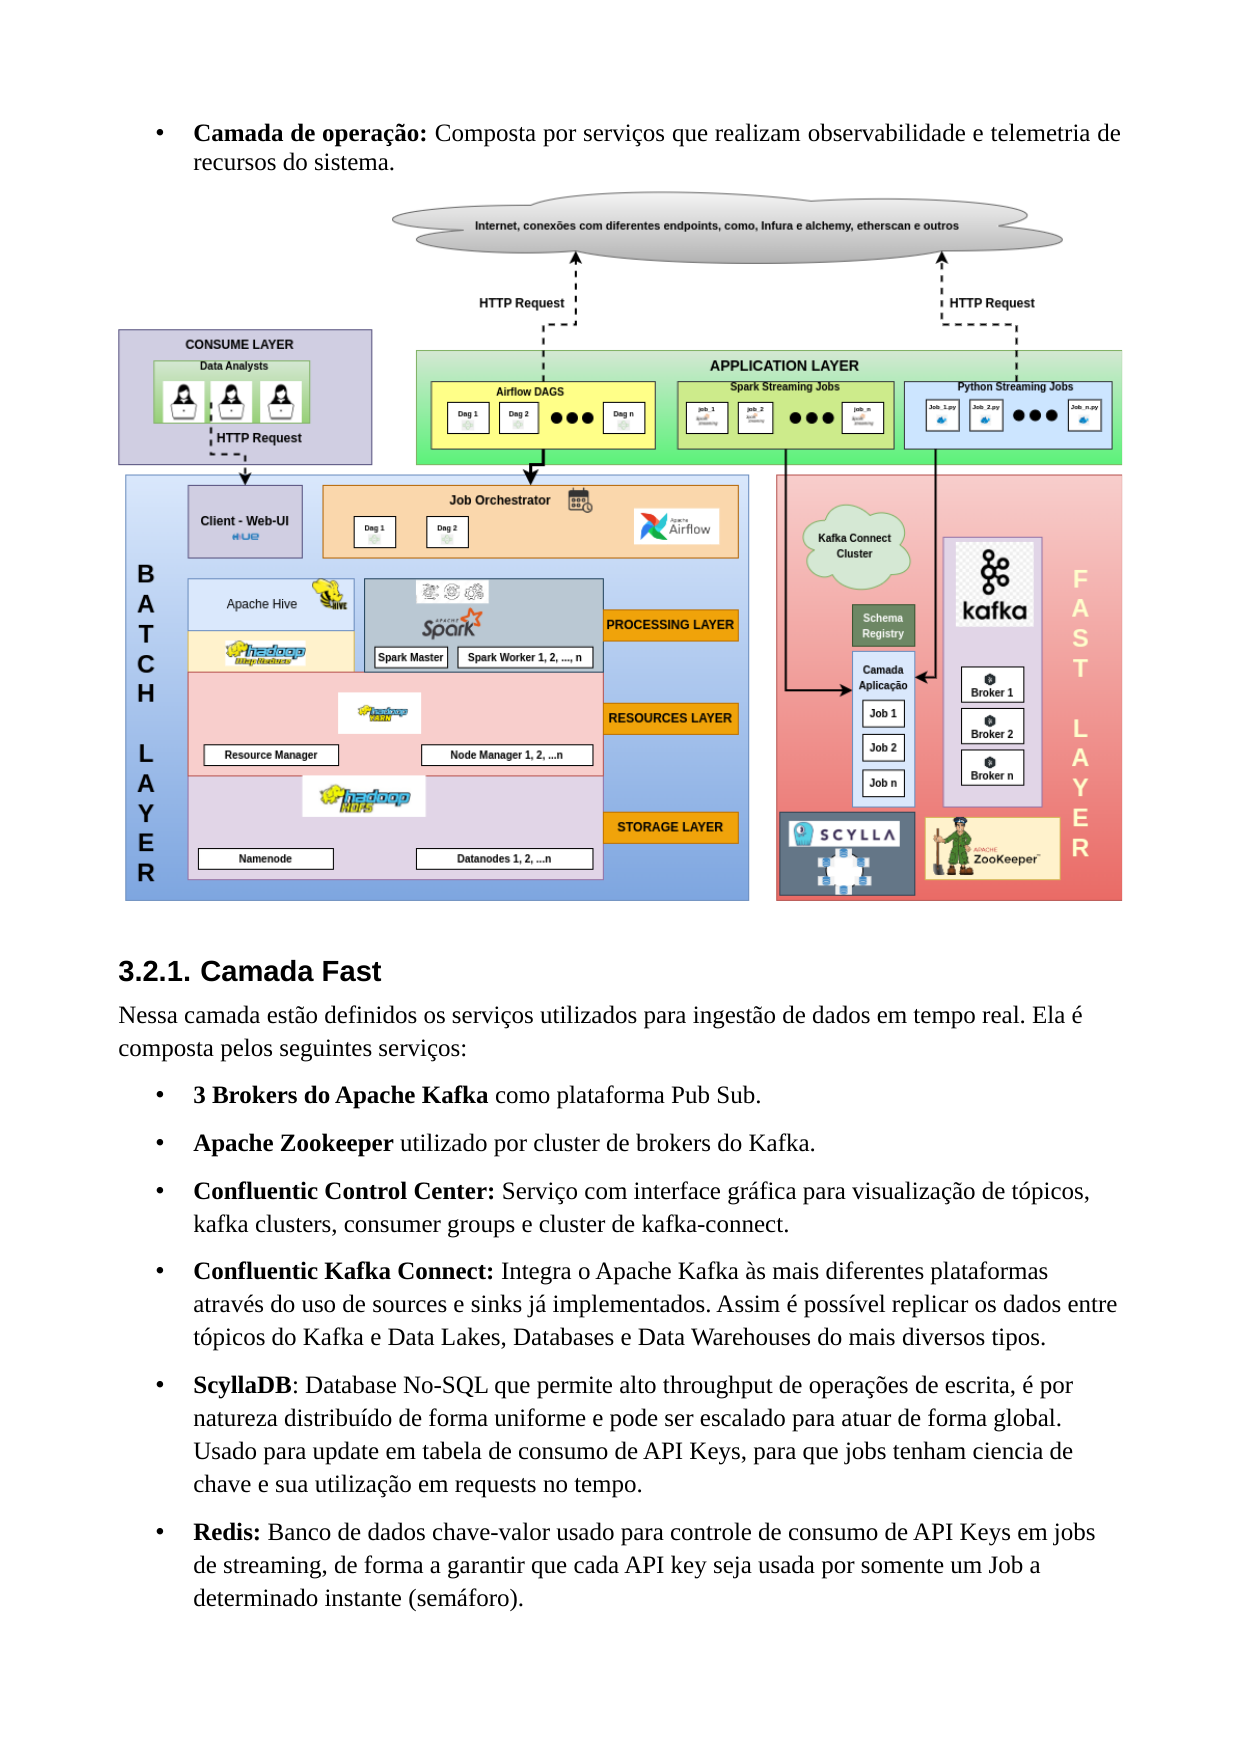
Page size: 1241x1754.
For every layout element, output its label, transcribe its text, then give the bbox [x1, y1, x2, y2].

list Confluentic Kafka Connect: Integra o Apache Kafka às mais diferentes plataformas através do uso de sources e sinks já implementados. Assim é possível replicar os dados entre tópicos do Kafka e Data Lakes, Databases e Data Warehouses do mais diversos tipos. [156, 1256, 1122, 1351]
list Confluentic Control Center: Serviço com interface gráfica para visualização de tópicos, kafka clusters, consumer groups e cluster de kafka-connect. [156, 1176, 1122, 1237]
list 3 Brokers do Apache Kafka como plataforma Pub Sub. [156, 1081, 1122, 1109]
list Camada de operação: Composta por serviços que realizam observabilidade e telemetria de recursos do sistema. [156, 118, 1122, 176]
subtitle Camada Fast [118, 954, 1122, 987]
list ScyllaDB: Database No-SQL que permite alto throughput de operações de escrita, é por natureza distribuído de forma uniforme e pode ser escalado para atuar de forma global. Usado para update em tabela de consumo de API Keys, para que jobs tenham ciencia de chave e sua utilização em requests no tempo. [156, 1370, 1122, 1498]
text Nessa camada estão definidos os serviços utilizados para ingestão de dados em tempo real. Ela é composta pelos seguintes serviços: [118, 1000, 1122, 1062]
list Redis: Banco de dados chave-valor usado para controle de consumo de API Keys em jobs de streaming, de forma a garantir que cada API key seja usada por somente um Job a determinado instante (semáforo). [156, 1517, 1122, 1611]
picture [118, 184, 1123, 902]
list Apache Zookeeper utilizado por cluster de brokers do Kafka. [156, 1128, 1122, 1157]
